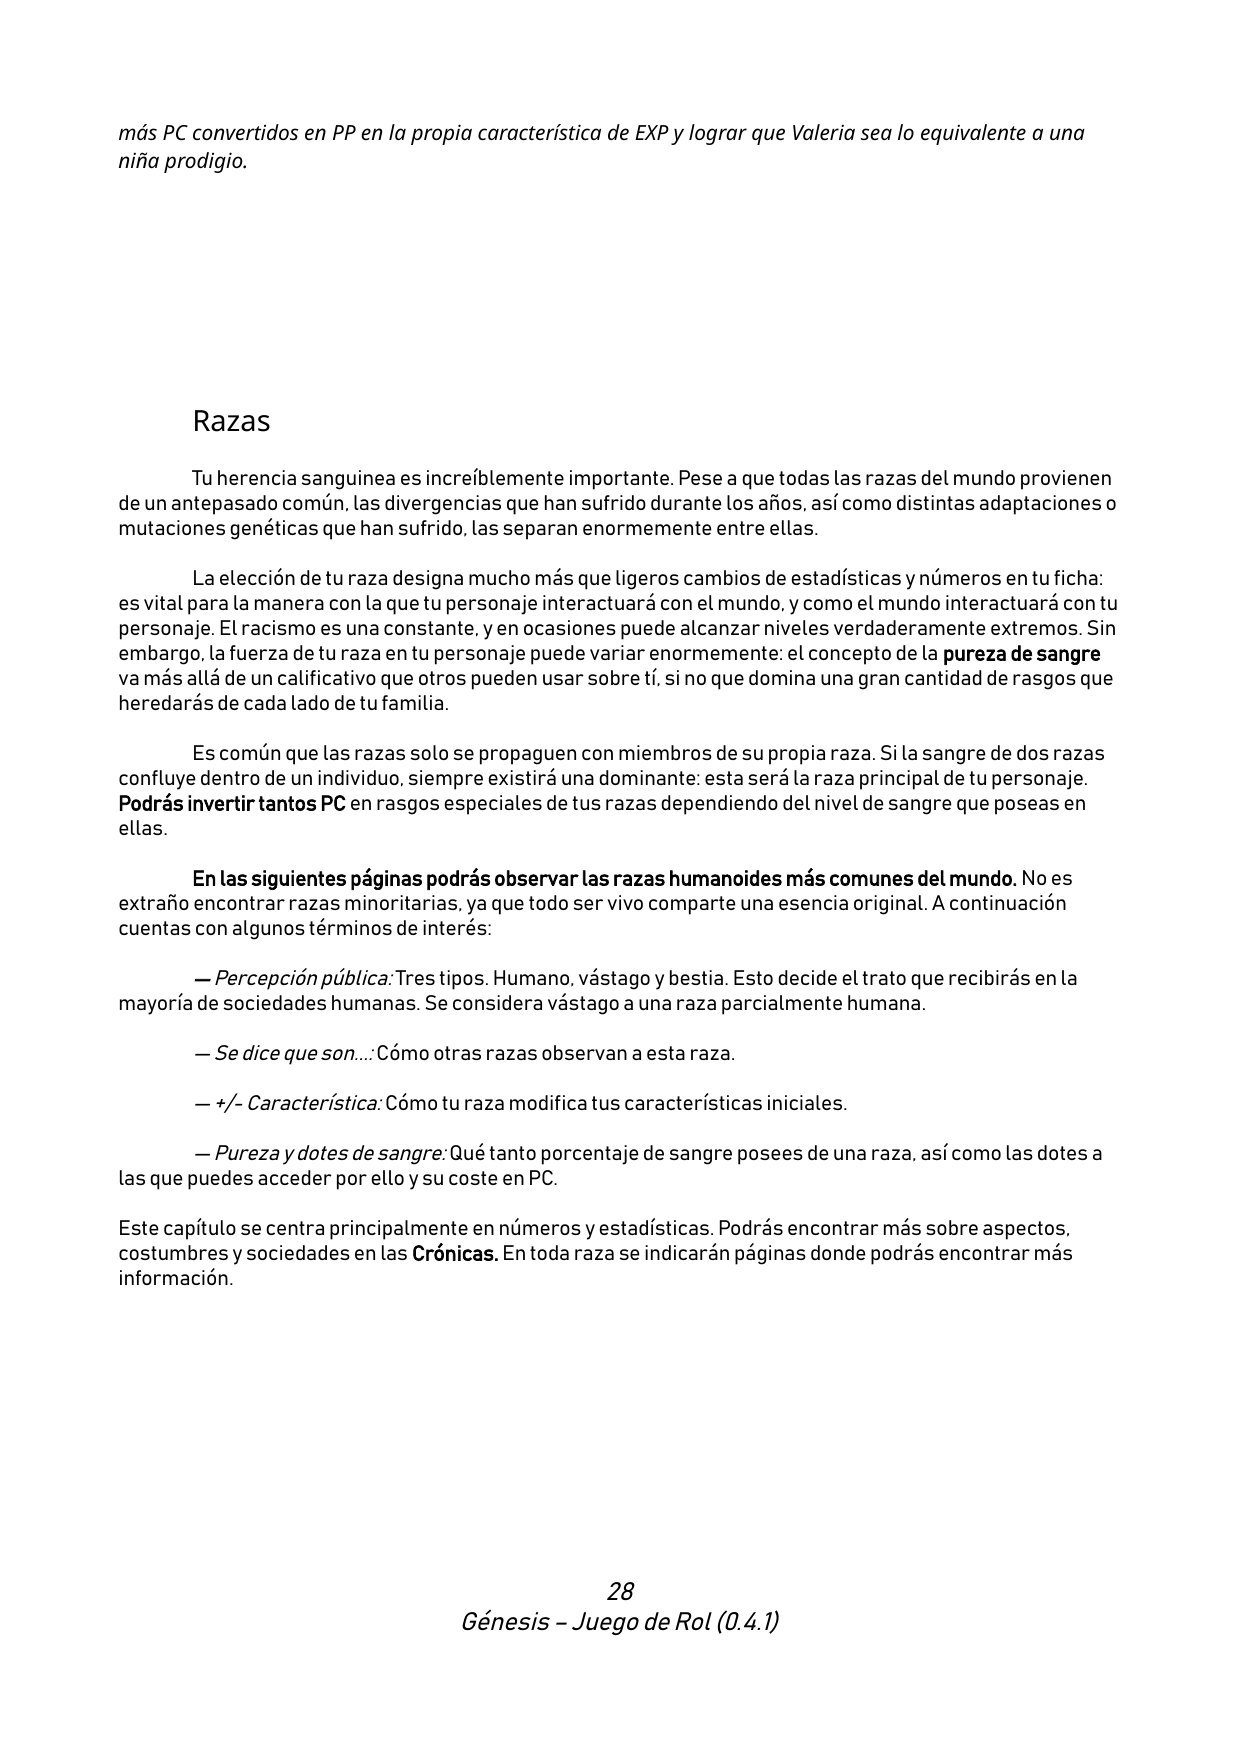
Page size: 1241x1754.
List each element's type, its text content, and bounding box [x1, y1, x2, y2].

text En las siguientes páginas podrás observar las razas humanoides más comunes del mundo. No es extraño encontrar razas minoritarias, ya que todo ser vivo comparte una esencia original. A continuación cuentas con algunos términos de interés: [118, 865, 1122, 940]
text más PC convertidos en PP en la propia característica de EXP y lograr que Valeria sea lo equivalente a una niña prodigio. [118, 118, 1122, 175]
text La elección de tu raza designa mucho más que ligeros cambios de estadísticas y números en tu ficha: es vital para la manera con la que tu personaje interactuará con el mundo, y como el mundo interactuará con tu personaje. El racismo es una constante, y en ocasiones puede alcanzar niveles verdaderamente extremos. Sin embargo, la fuerza de tu raza en tu personaje puede variar enormemente: el concepto de la pureza de sangre va más allá de un calificativo que otros pueden usar sobre tí, si no que domina una gran cantidad de rasgos que heredarás de cada lado de tu familia. [118, 565, 1122, 715]
text — Se dice que son...: Cómo otras razas observan a esta raza. [118, 1040, 1122, 1065]
text Es común que las razas solo se propaguen con miembros de su propia raza. Si la sangre de dos razas confluye dentro de un individuo, siempre existirá una dominante: esta será la raza principal de tu personaje. Podrás invertir tantos PC en rasgos especiales de tus razas dependiendo del nivel de sangre que poseas en ellas. [118, 740, 1122, 840]
text — Pureza y dotes de sangre: Qué tanto porcentaje de sangre posees de una raza, así como las dotes a las que puedes acceder por ello y su coste en PC. [118, 1140, 1122, 1190]
text — +/- Característica: Cómo tu raza modifica tus características iniciales. [118, 1090, 1122, 1115]
text Este capítulo se centra principalmente en números y estadísticas. Podrás encontrar más sobre aspectos, costumbres y sociedades en las Crónicas. En toda raza se indicarán páginas donde podrás encontrar más información. [118, 1215, 1122, 1290]
text Tu herencia sanguinea es increíblemente importante. Pese a que todas las razas del mundo provienen de un antepasado común, las divergencias que han sufrido durante los años, así como distintas adaptaciones o mutaciones genéticas que han sufrido, las separan enormemente entre ellas. [118, 465, 1122, 540]
subtitle Razas [118, 400, 1122, 440]
text — Percepción pública: Tres tipos. Humano, vástago y bestia. Esto decide el trato que recibirás en la mayoría de sociedades humanas. Se considera vástago a una raza parcialmente humana. [118, 965, 1122, 1015]
